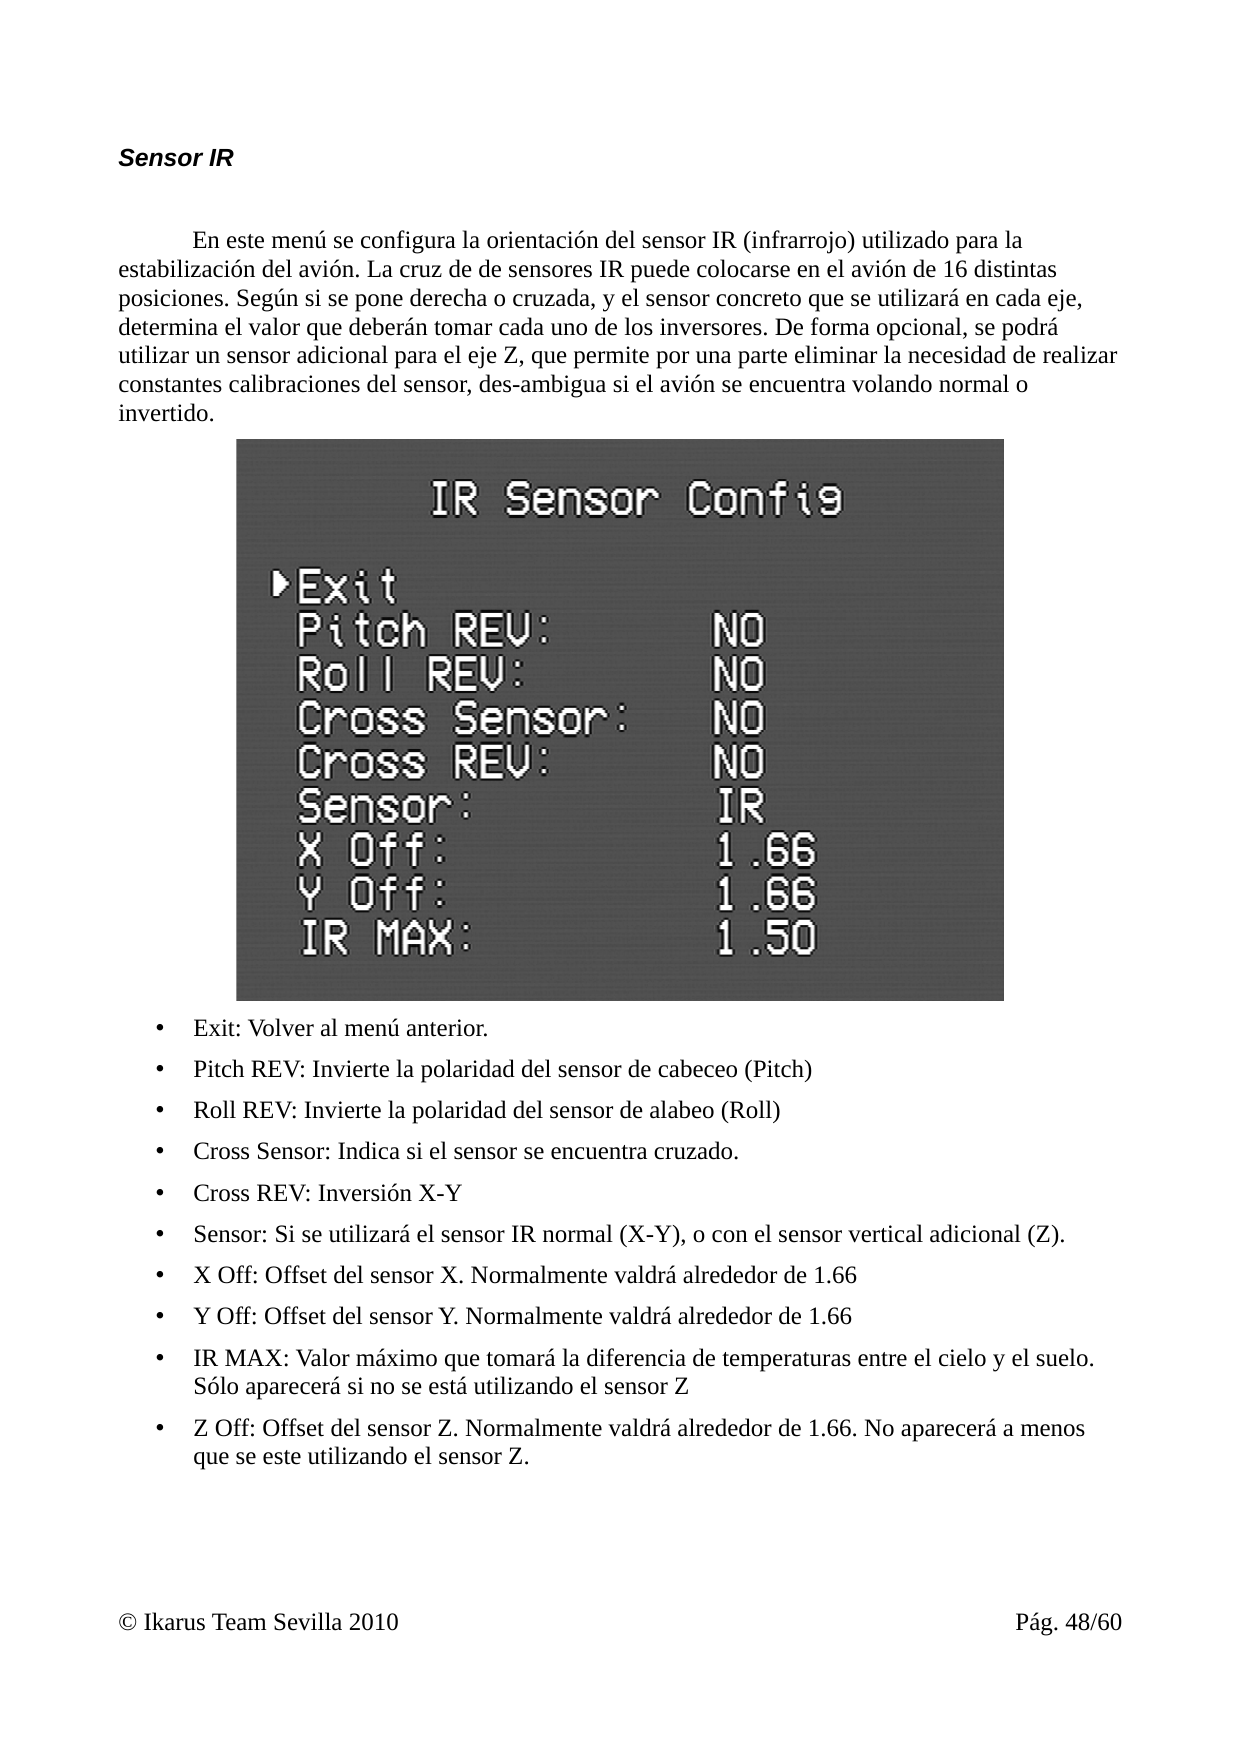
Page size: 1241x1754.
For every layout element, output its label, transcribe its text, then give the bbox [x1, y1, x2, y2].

picture [236, 439, 1004, 1001]
subtitle Sensor IR [118, 143, 1122, 172]
text En este menú se configura la orientación del sensor IR (infrarrojo) utilizado para la estabilización del avión. La cruz de de sensores IR puede colocarse en el avión de 16 distintas posiciones. Según si se pone derecha o cruzada, y el sensor concreto que se utilizará en cada eje, determina el valor que deberán tomar cada uno de los inversores. De forma opcional, se podrá utilizar un sensor adicional para el eje Z, que permite por una parte eliminar la necesidad de realizar constantes calibraciones del sensor, des-ambigua si el avión se encuentra volando normal o invertido. [118, 225, 1122, 427]
list Z Off: Offset del sensor Z. Normalmente valdrá alrededor de 1.66. No aparecerá a menos que se este utilizando el sensor Z. [156, 1413, 1122, 1470]
list Y Off: Offset del sensor Y. Normalmente valdrá alrededor de 1.66 [156, 1301, 1122, 1330]
list Pitch REV: Invierte la polaridad del sensor de cabeceo (Pitch) [156, 1054, 1122, 1083]
list Exit: Volver al menú anterior. [156, 1013, 1122, 1041]
list Sensor: Si se utilizará el sensor IR normal (X-Y), o con el sensor vertical adicional (Z). [156, 1219, 1122, 1248]
list IR MAX: Valor máximo que tomará la diferencia de temperaturas entre el cielo y el suelo. Sólo aparecerá si no se está utilizando el sensor Z [156, 1343, 1122, 1400]
list Roll REV: Invierte la polaridad del sensor de alabeo (Roll) [156, 1095, 1122, 1124]
list X Off: Offset del sensor X. Normalmente valdrá alrededor de 1.66 [156, 1260, 1122, 1289]
list Cross Sensor: Indica si el sensor se encuentra cruzado. [156, 1136, 1122, 1165]
list Cross REV: Inversión X-Y [156, 1178, 1122, 1206]
